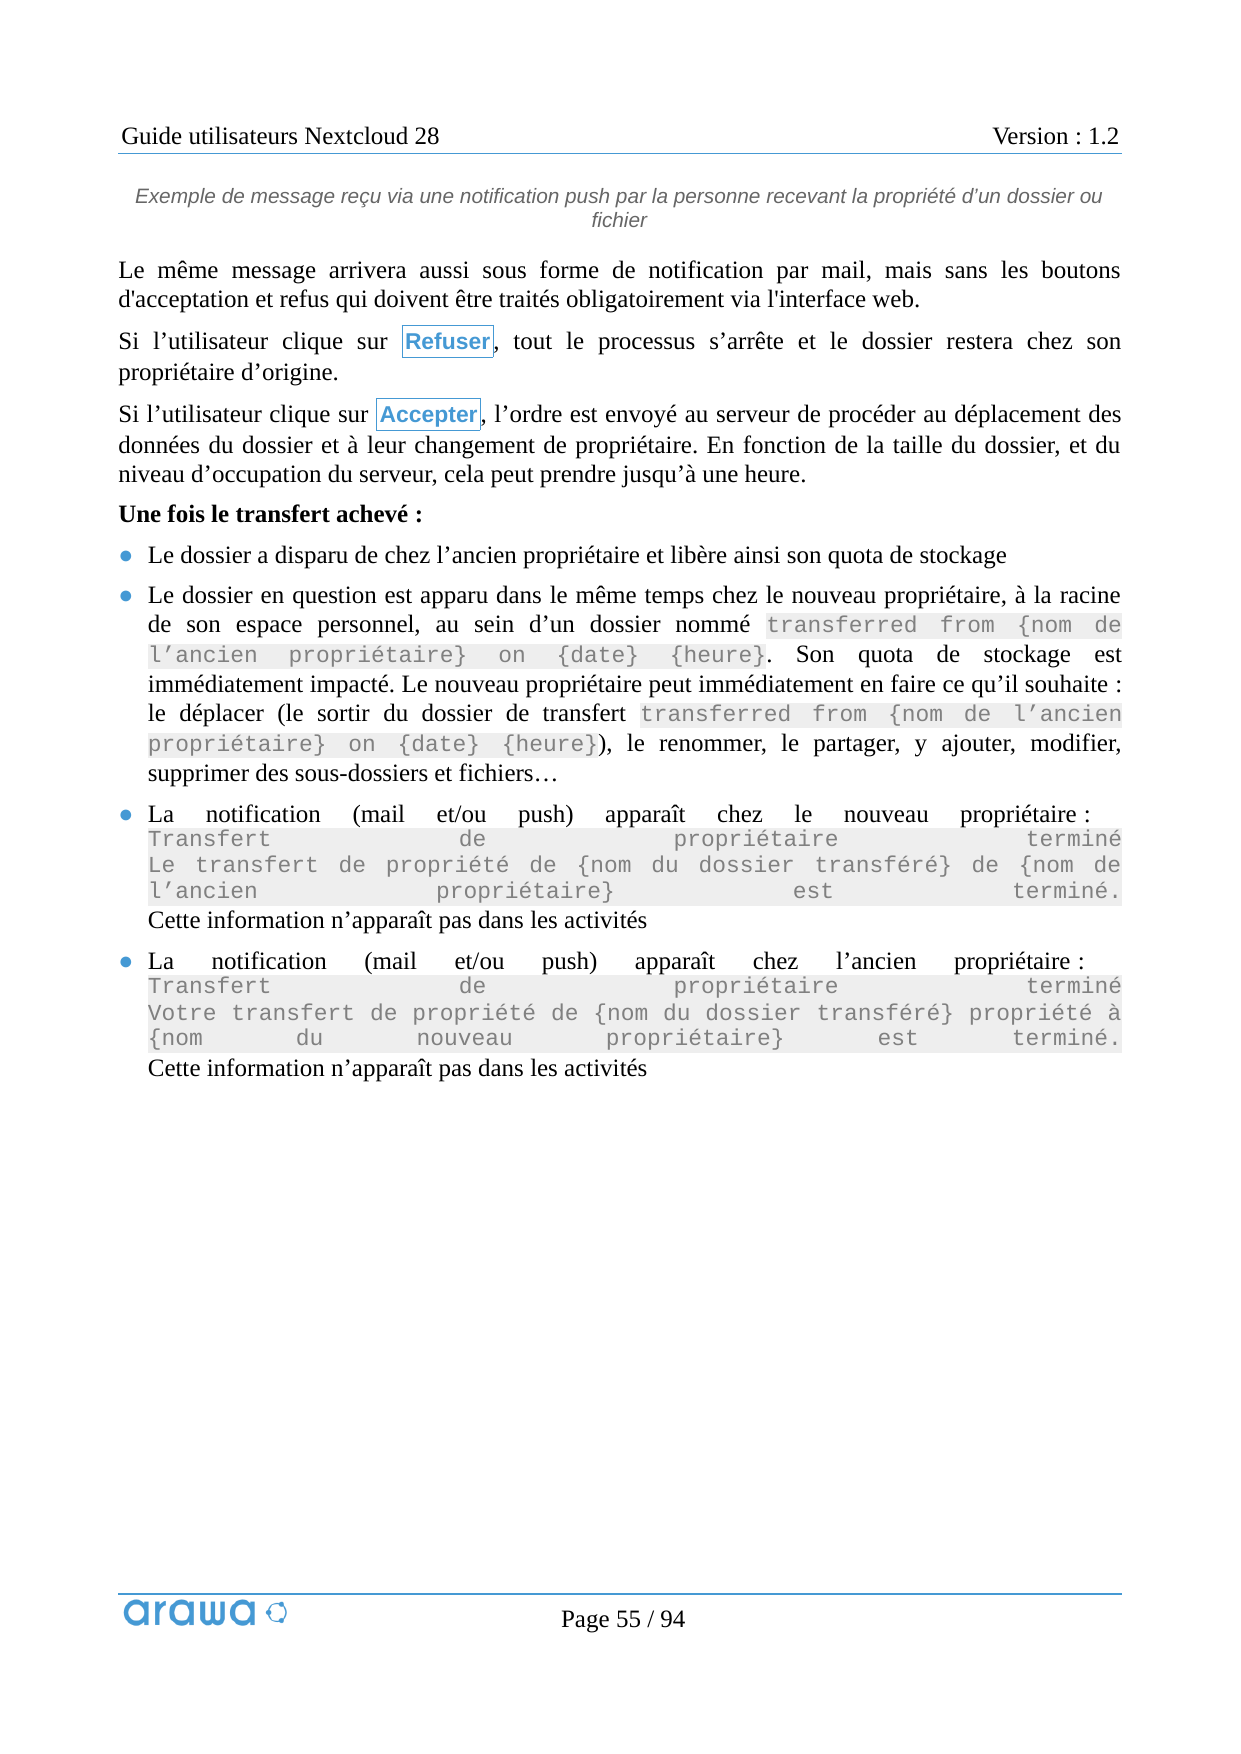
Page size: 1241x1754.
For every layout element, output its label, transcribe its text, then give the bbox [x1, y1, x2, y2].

text Si l’utilisateur clique sur Accepter, l’ordre est envoyé au serveur de procéder au déplacement des données du dossier et à leur changement de propriétaire. En fonction de la taille du dossier, et du niveau d’occupation du serveur, cela peut prendre jusqu’à une heure. [118, 397, 1122, 487]
text Si l’utilisateur clique sur Refuser, tout le processus s’arrête et le dossier restera chez son propriétaire d’origine. [118, 324, 1122, 386]
list La notification (mail et/ou push) apparaît chez le nouveau propriétaire : Transfert de propriétaire terminé Le transfert de propriété de {nom du dossier transféré} de {nom de l’ancien propriétaire} est terminé. Cette information n’apparaît pas dans les activités [118, 799, 1122, 934]
picture [121, 1597, 290, 1628]
list La notification (mail et/ou push) apparaît chez l’ancien propriétaire : Transfert de propriétaire terminé Votre transfert de propriété de {nom du dossier transféré} propriété à {nom du nouveau propriétaire} est terminé. Cette information n’apparaît pas dans les activités [118, 946, 1122, 1081]
text Exemple de message reçu via une notification push par la personne recevant la propriété d’un dossier ou fichier [118, 184, 1122, 232]
text Une fois le transfert achevé : [118, 499, 1122, 528]
list Le dossier a disparu de chez l’ancien propriétaire et libère ainsi son quota de stockage [118, 540, 1122, 568]
list Le dossier en question est apparu dans le même temps chez le nouveau propriétaire, à la racine de son espace personnel, au sein d’un dossier nommé transferred from {nom de l’ancien propriétaire} on {date} {heure}. Son quota de stockage est immédiatement impacté. Le nouveau propriétaire peut immédiatement en faire ce qu’il souhaite : le déplacer (le sortir du dossier de transfert transferred from {nom de l’ancien propriétaire} on {date} {heure}), le renommer, le partager, y ajouter, modifier, supprimer des sous-dossiers et fichiers… [118, 580, 1122, 787]
text Le même message arrivera aussi sous forme de notification par mail, mais sans les boutons d'acceptation et refus qui doivent être traités obligatoirement via l'interface web. [118, 255, 1122, 313]
